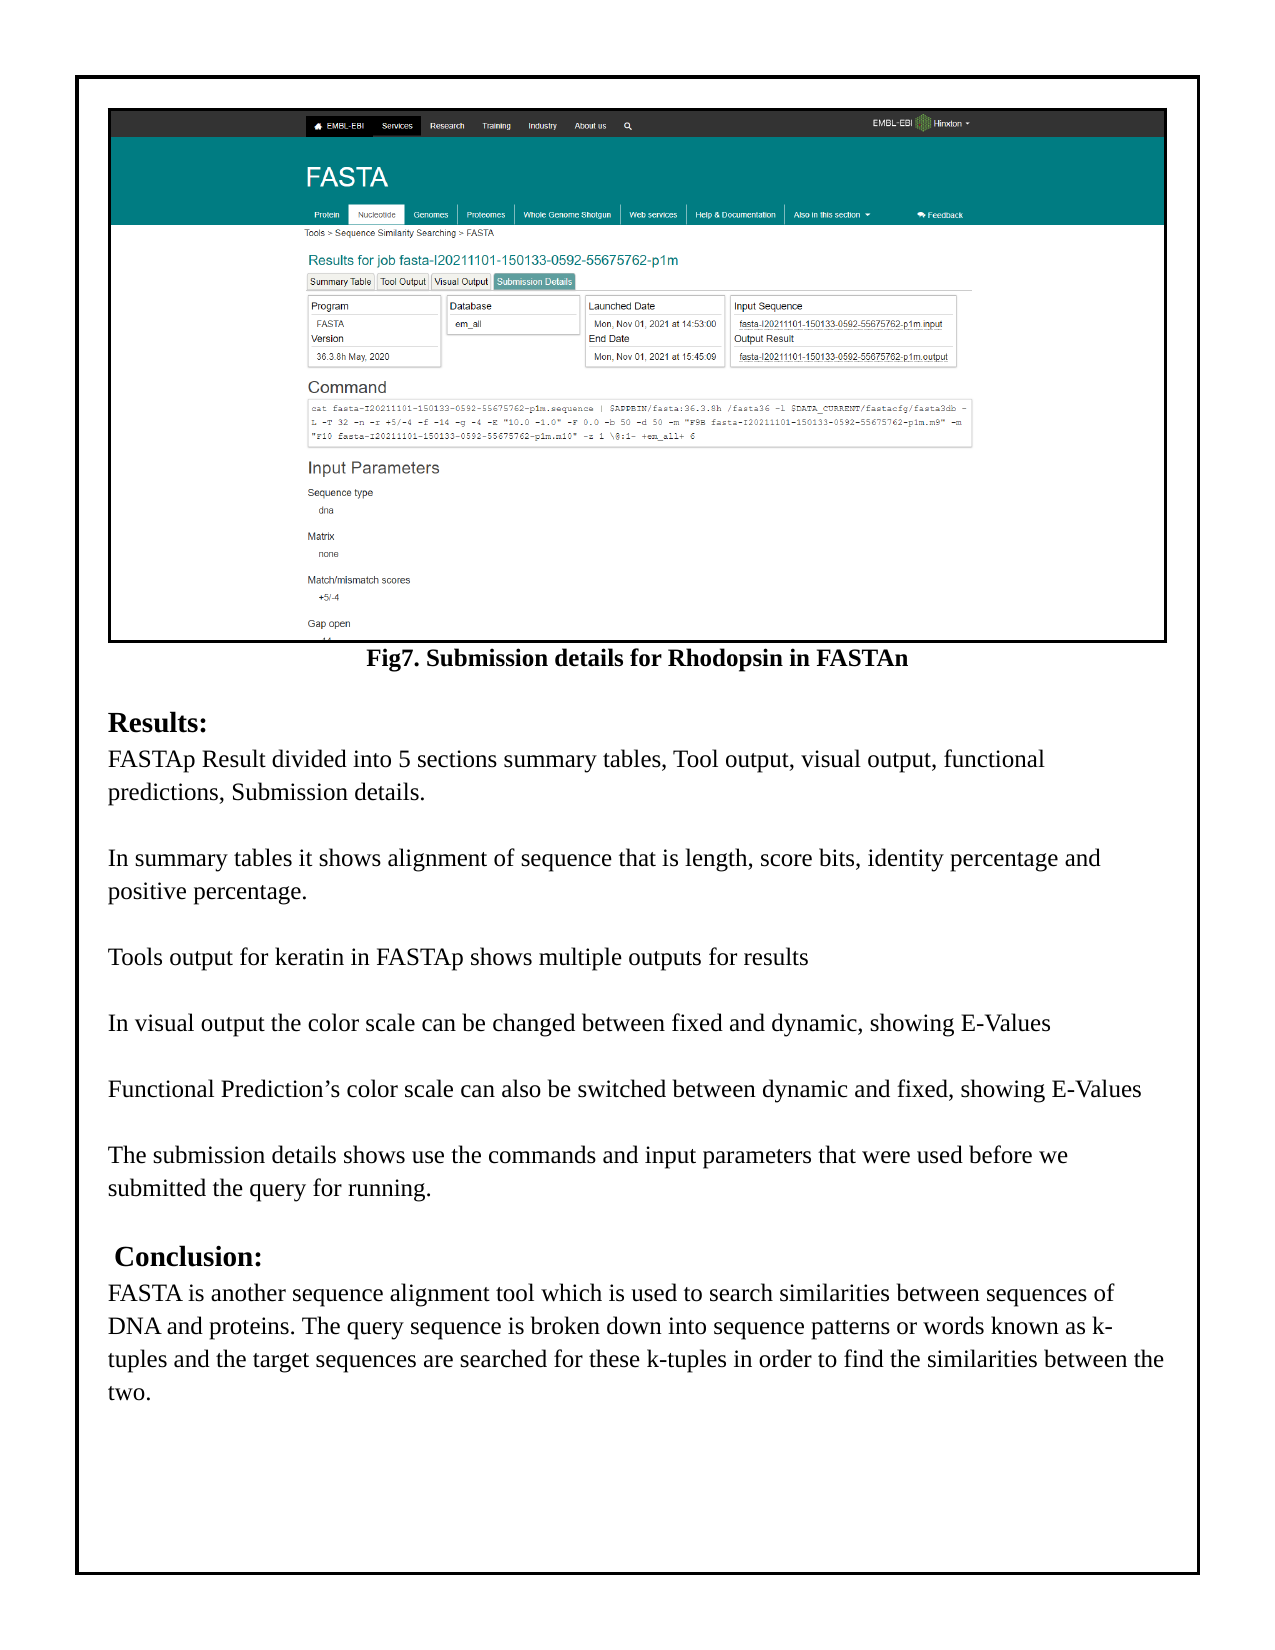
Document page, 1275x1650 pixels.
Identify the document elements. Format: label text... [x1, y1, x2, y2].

text The submission details shows use the commands and input parameters that were used before we submitted the query for running. [108, 1140, 1167, 1202]
text Tools output for keratin in FASTAp shows multiple outputs for results [108, 942, 1167, 971]
text In visual output the color scale can be changed between fixed and dynamic, showing E-Values [108, 1008, 1167, 1037]
text FASTAp Result divided into 5 sections summary tables, Tool output, visual output, functional predictions, Submission details. [108, 744, 1167, 806]
text Results: [108, 705, 1167, 739]
text FASTA is another sequence alignment tool which is used to search similarities between sequences of DNA and proteins. The query sequence is broken down into sequence patterns or words known as k-tuples and the target sequences are searched for these k-tuples in order to find the similarities between the two. [108, 1278, 1167, 1406]
text Functional Prediction’s color scale can also be switched between dynamic and fixed, showing E-Values [108, 1074, 1167, 1103]
text Conclusion: [108, 1239, 1167, 1273]
text In summary tables it shows alignment of sequence that is length, score bits, identity percentage and positive percentage. [108, 843, 1167, 905]
text Fig7. Submission details for Rhodopsin in FASTAn [108, 643, 1167, 672]
